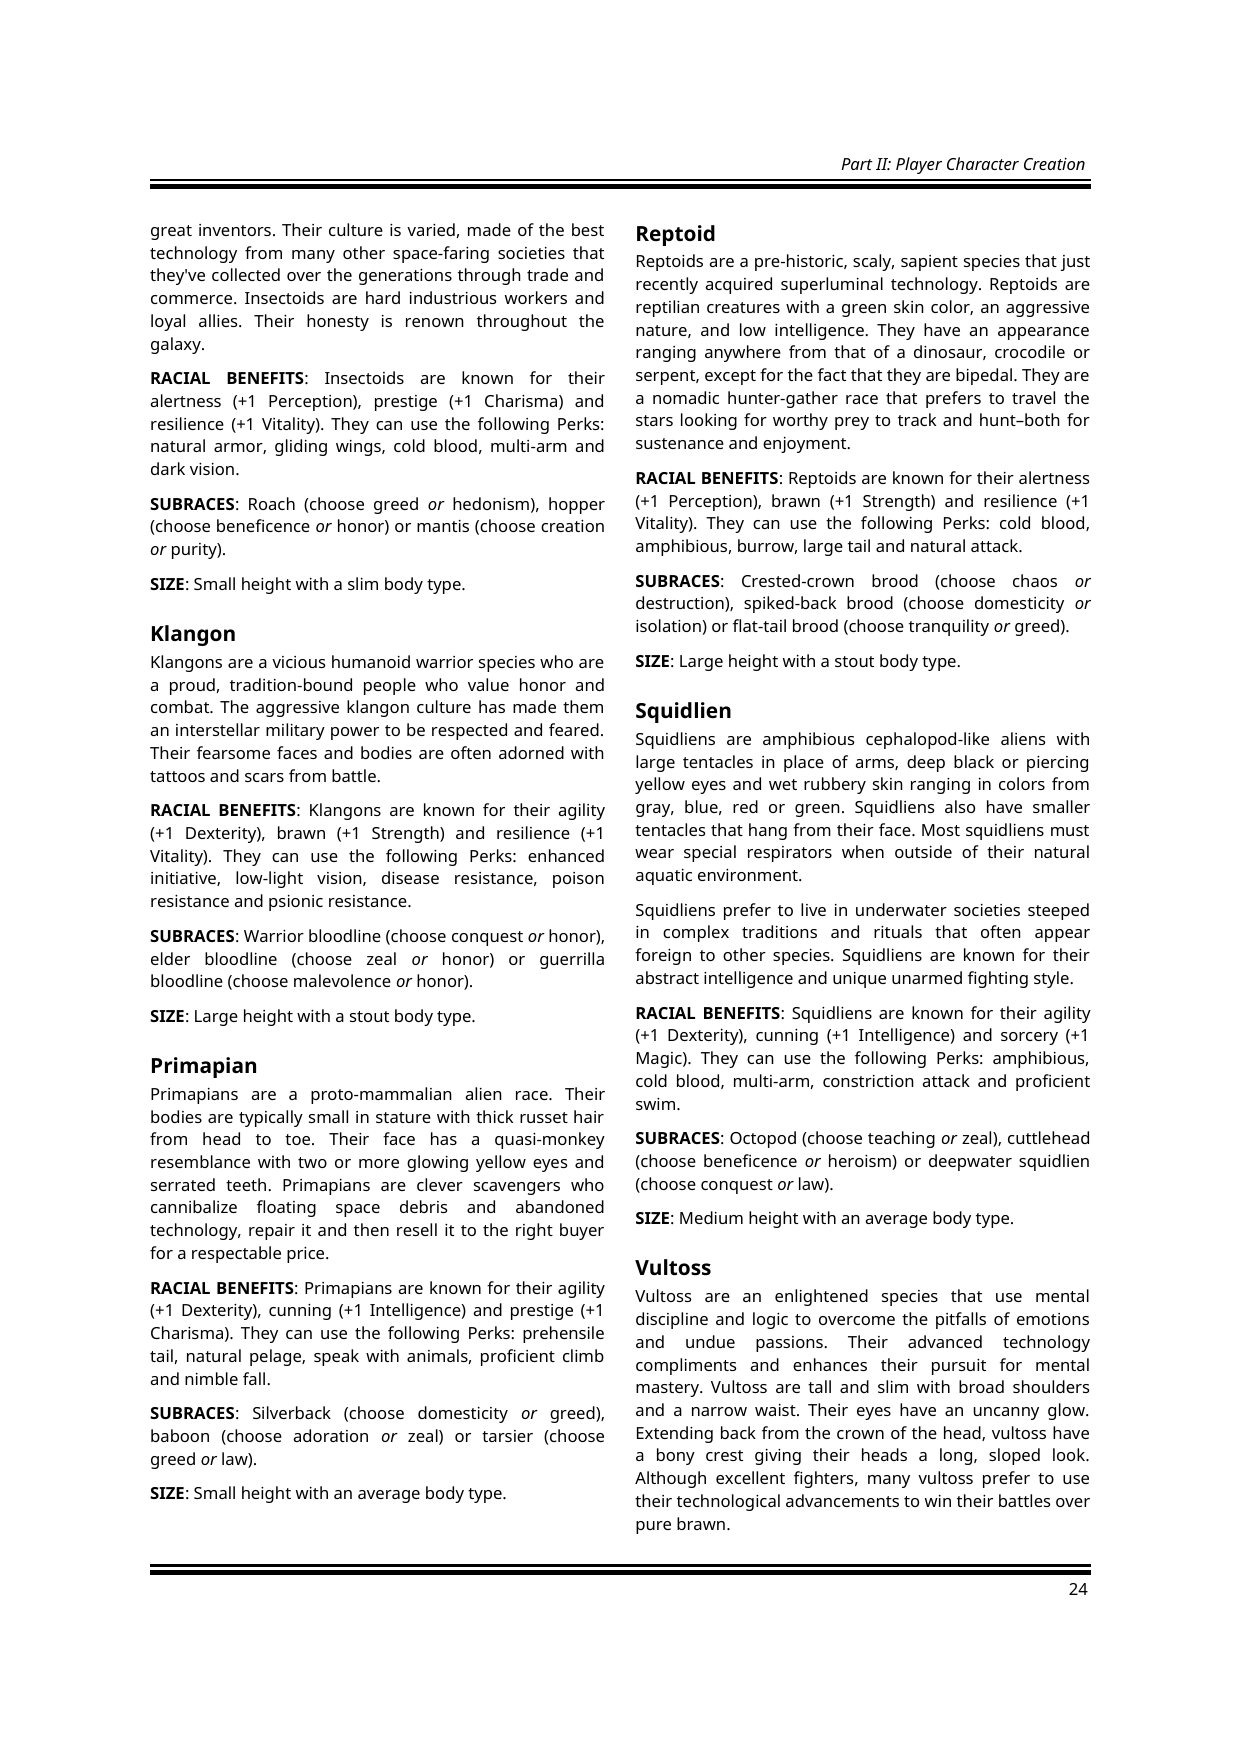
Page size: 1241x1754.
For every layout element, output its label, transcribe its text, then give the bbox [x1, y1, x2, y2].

text SUBRACES: Roach (choose greed or hedonism), hopper (choose beneficence or honor) or mantis (choose creation or purity). [150, 492, 605, 561]
text SUBRACES: Octopod (choose teaching or zeal), cuttlehead (choose beneficence or heroism) or deepwater squidlien (choose conquest or law). [635, 1127, 1091, 1195]
text Klangon [150, 619, 605, 648]
text Vultoss are an enlightened species that use mental discipline and logic to overcome the pitfalls of emotions and undue passions. Their advanced technology compliments and enhances their pursuit for mental mastery. Vultoss are tall and slim with broad shoulders and a narrow waist. Their eyes have an uncanny glow. Extending back from the crown of the head, vultoss have a bony crest giving their heads a long, sloped look. Although excellent fighters, many vultoss prefer to use their technological advancements to win their battles over pure brawn. [635, 1285, 1091, 1535]
text Primapian [150, 1051, 605, 1079]
text SUBRACES: Warrior bloodline (choose conquest or honor), elder bloodline (choose zeal or honor) or guerrilla bloodline (choose malevolence or honor). [150, 924, 605, 992]
text SIZE: Medium height with an average body type. [635, 1207, 1091, 1229]
text RACIAL BENEFITS: Primapians are known for their agility (+1 Dexterity), cunning (+1 Intelligence) and prestige (+1 Charisma). They can use the following Perks: prehensile tail, natural pelage, speak with animals, proficient climb and nimble fall. [150, 1276, 605, 1390]
text Squidliens prefer to live in underwater societies steeped in complex traditions and rituals that often appear foreign to other species. Squidliens are known for their abstract intelligence and unique unarmed fighting style. [635, 898, 1091, 989]
text RACIAL BENEFITS: Klangons are known for their agility (+1 Dexterity), brawn (+1 Strength) and resilience (+1 Vitality). They can use the following Perks: enhanced initiative, low-light vision, disease resistance, poison resistance and psionic resistance. [150, 799, 605, 912]
text Reptoid [635, 219, 1091, 247]
text RACIAL BENEFITS: Squidliens are known for their agility (+1 Dexterity), cunning (+1 Intelligence) and sorcery (+1 Magic). They can use the following Perks: amphibious, cold blood, multi-arm, constriction attack and proficient swim. [635, 1001, 1091, 1115]
text RACIAL BENEFITS: Insectoids are known for their alertness (+1 Perception), prestige (+1 Charisma) and resilience (+1 Vitality). They can use the following Perks: natural armor, gliding wings, cold blood, multi-arm and dark vision. [150, 367, 605, 480]
text SUBRACES: Crested-crown brood (choose chaos or destruction), spiked-back brood (choose domesticity or isolation) or flat-tail brood (choose tranquility or greed). [635, 569, 1091, 637]
text great inventors. Their culture is varied, made of the best technology from many other space-faring societies that they've collected over the generations through trade and commerce. Insectoids are hard industrious workers and loyal allies. Their honesty is renown throughout the galaxy. [150, 219, 605, 355]
text RACIAL BENEFITS: Reptoids are known for their alertness (+1 Perception), brawn (+1 Strength) and resilience (+1 Vitality). They can use the following Perks: cold blood, amphibious, burrow, large tail and natural attack. [635, 466, 1091, 557]
text Reptoids are a pre-historic, scaly, sapient species that just recently acquired superluminal technology. Reptoids are reptilian creatures with a green skin color, an aggressive nature, and low intelligence. They have an appearance ranging anywhere from that of a dinosaur, crocodile or serpent, except for the fact that they are bipedal. They are a nomadic hunter-gather race that prefers to travel the stars looking for worthy prey to track and hunt–both for sustenance and enjoyment. [635, 250, 1091, 454]
text SIZE: Large height with a stout body type. [150, 1004, 605, 1027]
text SUBRACES: Silverback (choose domesticity or greed), baboon (choose adoration or zeal) or tarsier (choose greed or law). [150, 1402, 605, 1470]
text Squidlien [635, 696, 1091, 724]
text Squidliens are amphibious cephalopod-like aliens with large tentacles in place of arms, deep black or piercing yellow eyes and wet rubbery skin ranging in colors from gray, blue, red or green. Squidliens also have smaller tentacles that hang from their face. Most squidliens must wear special respirators when outside of their natural aquatic environment. [635, 727, 1091, 886]
text Vultoss [635, 1253, 1091, 1282]
text Klangons are a vicious humanoid warrior species who are a proud, tradition-bound people who value honor and combat. The aggressive klangon culture has made them an interstellar military power to be respected and feared. Their fearsome faces and bodies are often adorned with tattoos and scars from battle. [150, 651, 605, 787]
text SIZE: Large height with a stout body type. [635, 649, 1091, 672]
text SIZE: Small height with a slim body type. [150, 572, 605, 595]
text SIZE: Small height with an average body type. [150, 1482, 605, 1504]
text Primapians are a proto-mammalian alien race. Their bodies are typically small in stature with thick russet hair from head to toe. Their face has a quasi-monkey resemblance with two or more glowing yellow eyes and serrated teeth. Primapians are clever scavengers who cannibalize floating space debris and abandoned technology, repair it and then resell it to the right buyer for a respectable price. [150, 1083, 605, 1264]
